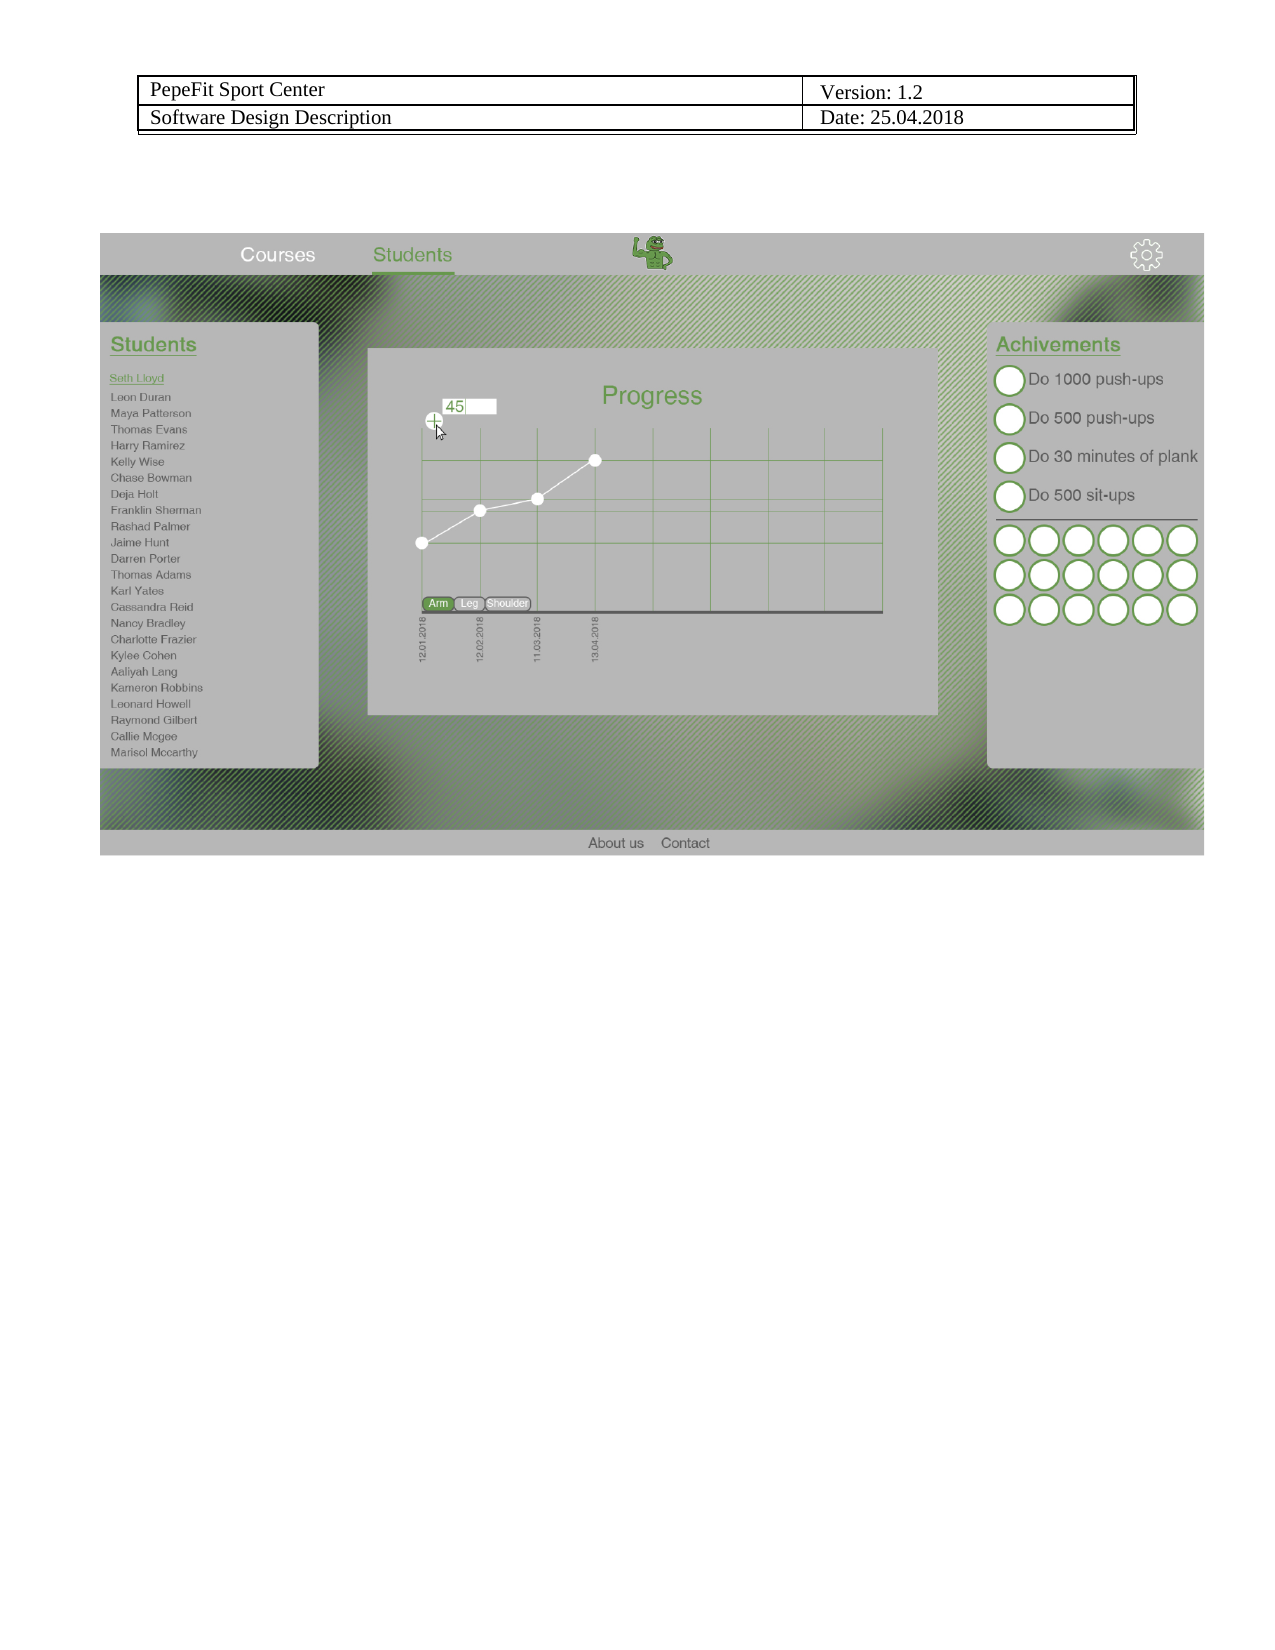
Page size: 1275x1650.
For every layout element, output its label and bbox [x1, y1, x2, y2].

picture [100, 233, 1205, 858]
